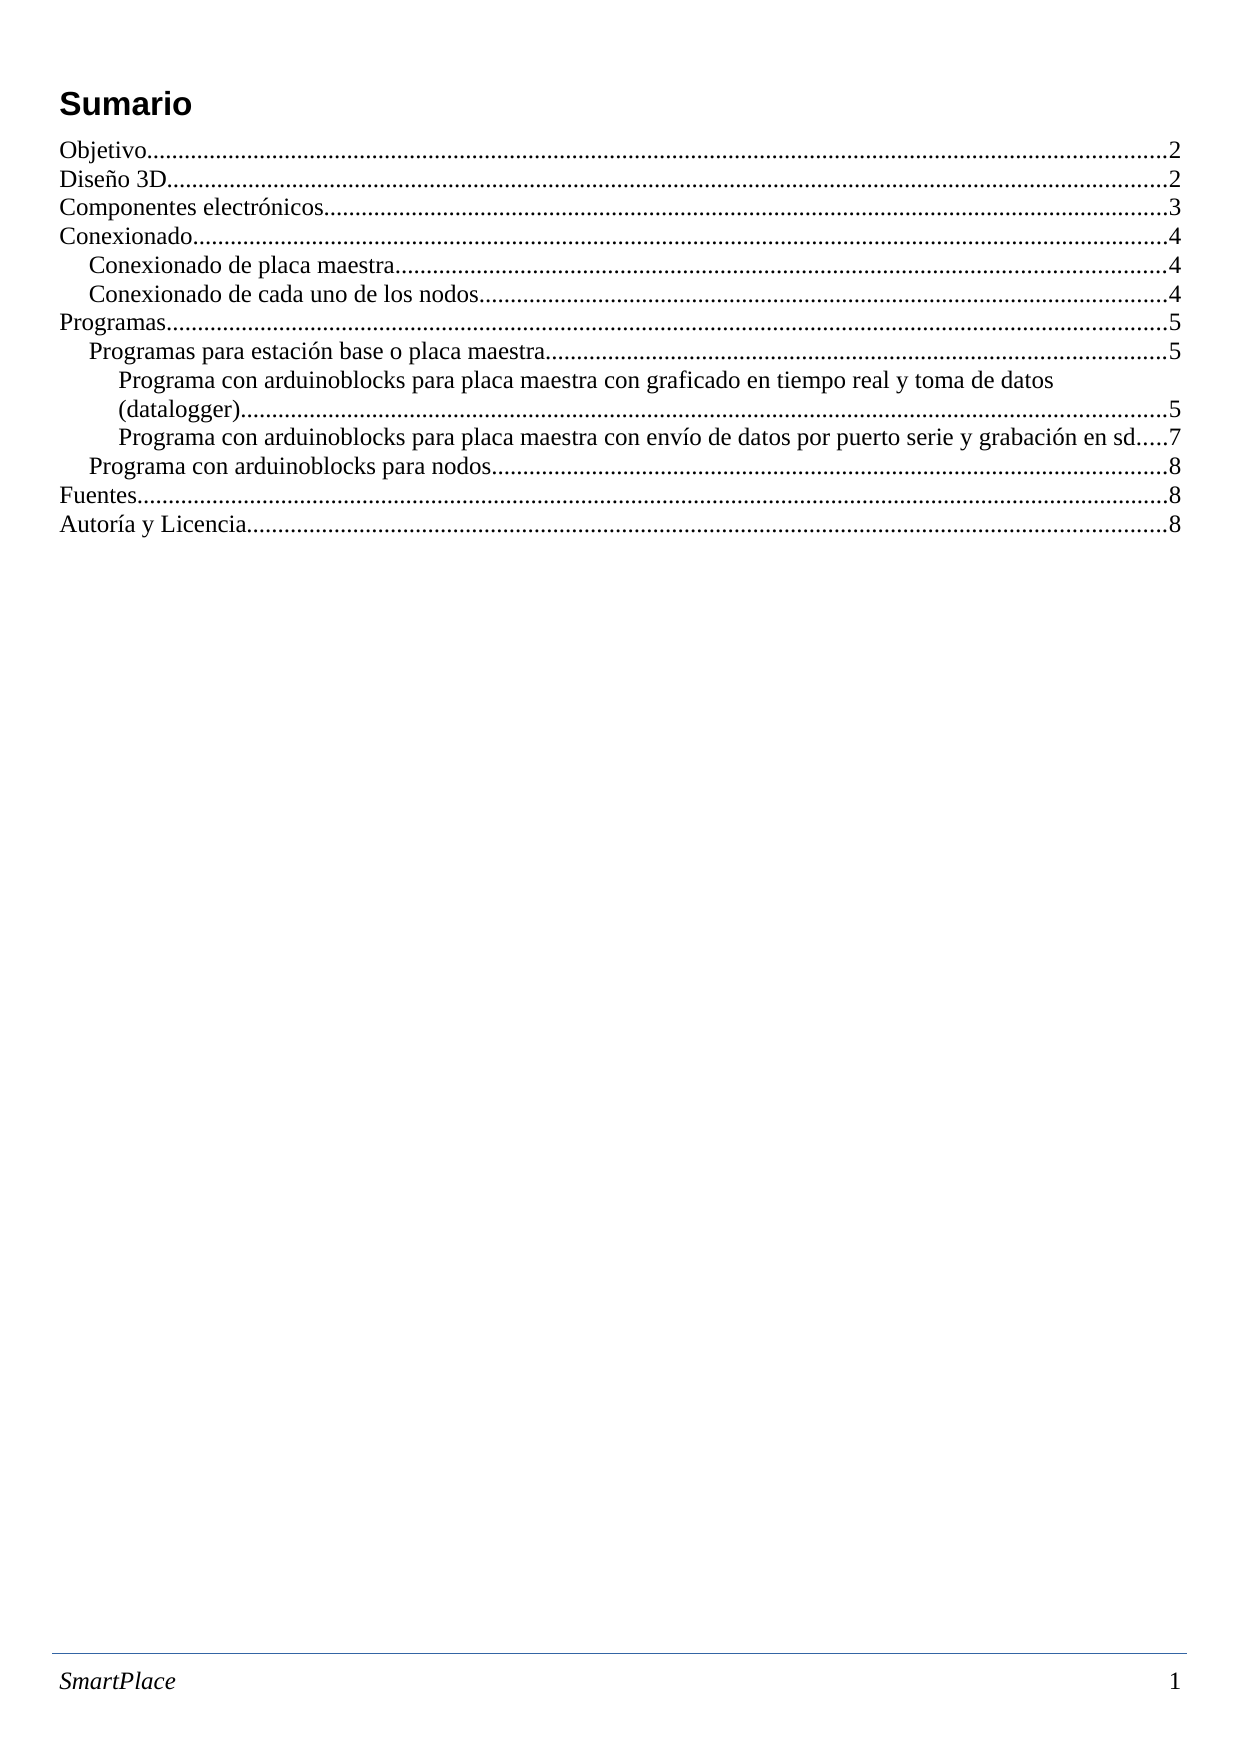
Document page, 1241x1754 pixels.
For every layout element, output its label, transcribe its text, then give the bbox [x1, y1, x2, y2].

text Objetivo 2 [59, 135, 1181, 164]
text Conexionado de placa maestra 4 [88, 250, 1181, 279]
text Programa con arduinoblocks para placa maestra con graficado en tiempo real y toma de datos (datalogger) 5 [118, 365, 1181, 422]
text Conexionado 4 [59, 221, 1181, 250]
text Conexionado de cada uno de los nodos 4 [88, 279, 1181, 307]
text Autoría y Licencia 8 [59, 509, 1181, 537]
text Fuentes 8 [59, 480, 1181, 509]
text Programa con arduinoblocks para placa maestra con envío de datos por puerto serie y grabación en sd 7 [118, 422, 1181, 451]
text Programa con arduinoblocks para nodos 8 [88, 451, 1181, 480]
text Componentes electrónicos 3 [59, 192, 1181, 221]
text Programas para estación base o placa maestra 5 [88, 336, 1181, 365]
text Programas 5 [59, 307, 1181, 336]
text Diseño 3D 2 [59, 164, 1181, 192]
subtitle Sumario [59, 84, 1181, 122]
